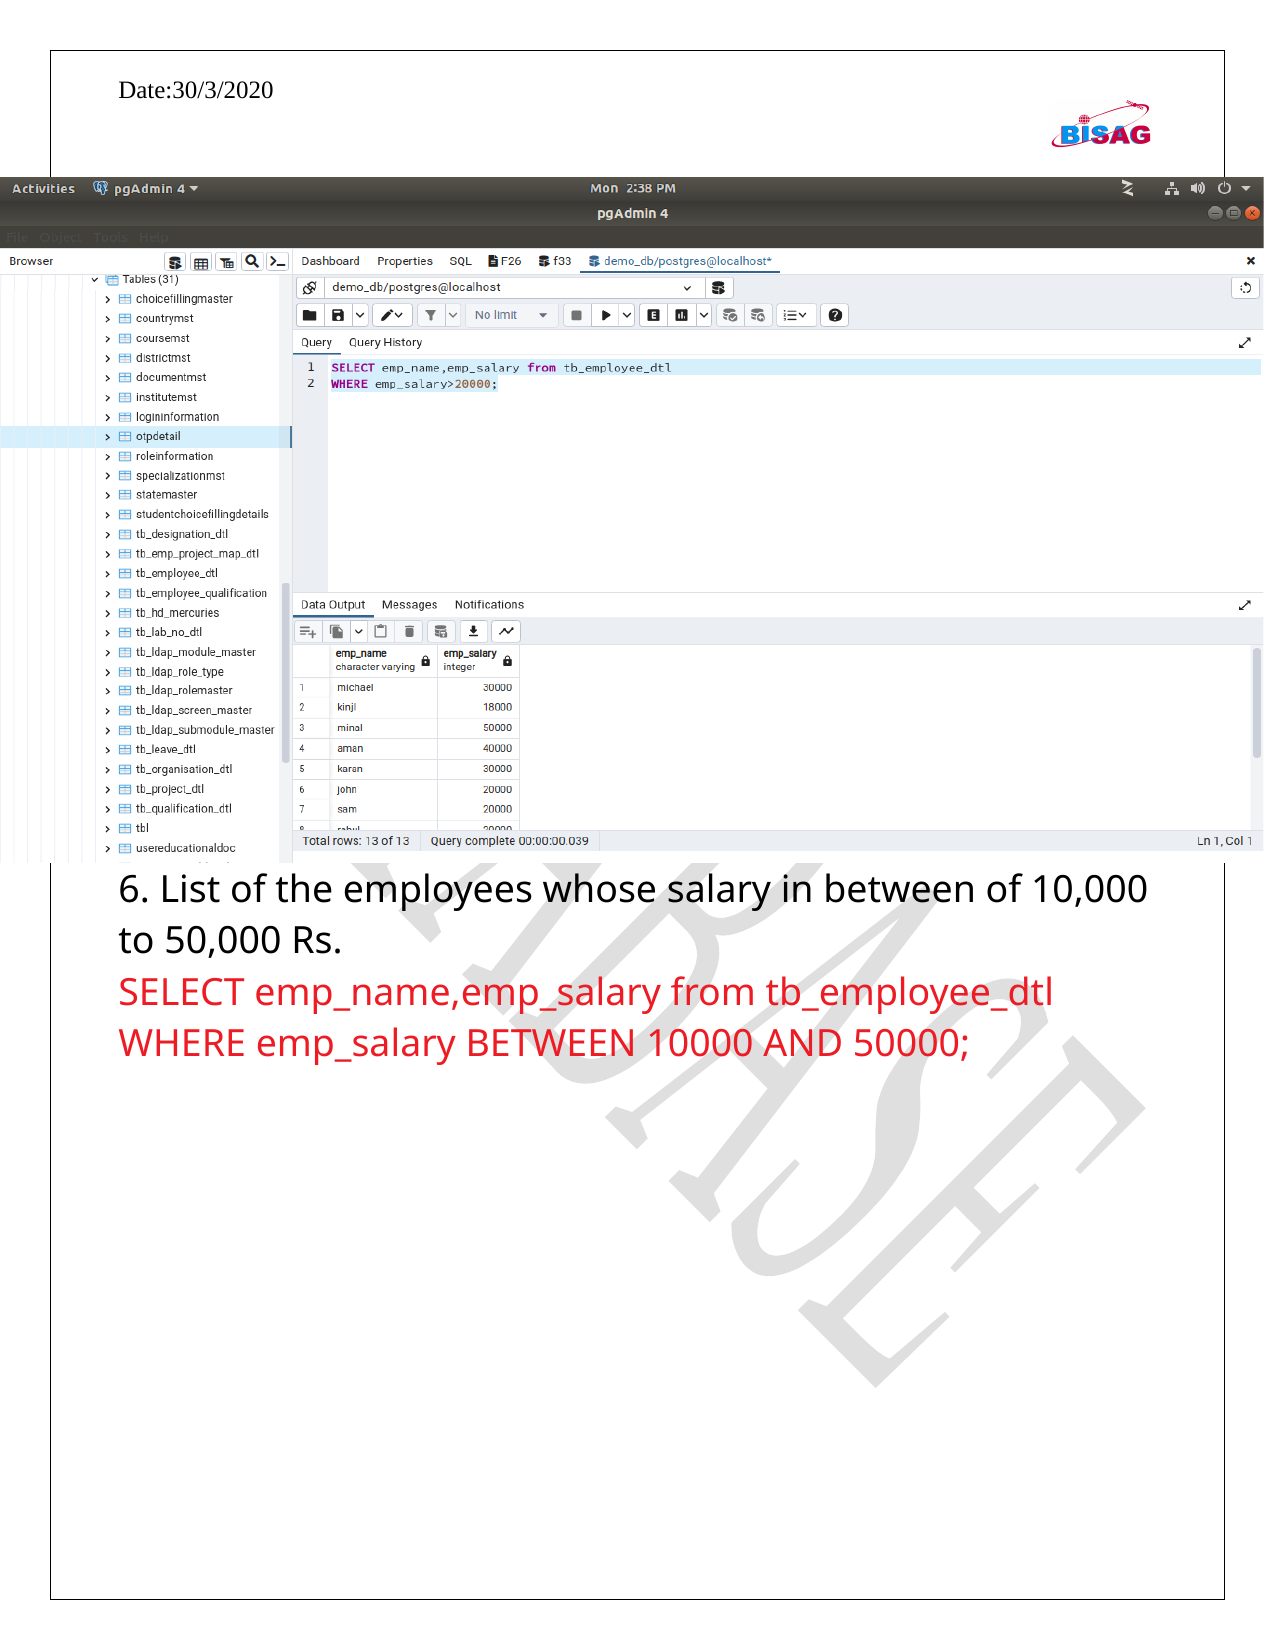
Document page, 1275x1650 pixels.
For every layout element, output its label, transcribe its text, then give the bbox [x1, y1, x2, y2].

text 6. List of the employees whose salary in between of 10,000 to 50,000 Rs. [696, 863, 795, 917]
text WHERE emp_salary BETWEEN 10000 AND 50000; [925, 1016, 1020, 1067]
text SELECT emp_name,emp_salary from tb_employee_dtl [775, 965, 862, 1016]
picture [0, 177, 1264, 863]
text WHERE emp_salary BETWEEN 10000 AND 50000; [555, 1016, 657, 1058]
text SELECT emp_name,emp_salary from tb_employee_dtl [851, 965, 1157, 1016]
text SELECT emp_name,emp_salary from tb_employee_dtl [118, 965, 502, 1016]
text 6. List of the employees whose salary in between of 10,000 to 50,000 Rs. [118, 863, 560, 965]
picture [1048, 98, 1154, 149]
text WHERE emp_salary BETWEEN 10000 AND 50000; [118, 1016, 551, 1067]
text 6. List of the employees whose salary in between of 10,000 to 50,000 Rs. [525, 863, 690, 965]
text WHERE emp_salary BETWEEN 10000 AND 50000; [751, 1016, 823, 1067]
text SELECT emp_name,emp_salary from tb_employee_dtl [504, 965, 588, 1016]
text WHERE emp_salary BETWEEN 10000 AND 50000; [1005, 1016, 1157, 1067]
text WHERE emp_salary BETWEEN 10000 AND 50000; [812, 1016, 937, 1067]
text 6. List of the employees whose salary in between of 10,000 to 50,000 Rs. [619, 915, 697, 965]
text WHERE emp_salary BETWEEN 10000 AND 50000; [633, 1016, 754, 1067]
text SELECT emp_name,emp_salary from tb_employee_dtl [568, 965, 694, 1016]
text SELECT emp_name,emp_salary from tb_employee_dtl [689, 965, 820, 1016]
text 6. List of the employees whose salary in between of 10,000 to 50,000 Rs. [840, 923, 894, 965]
text 6. List of the employees whose salary in between of 10,000 to 50,000 Rs. [716, 863, 1157, 965]
